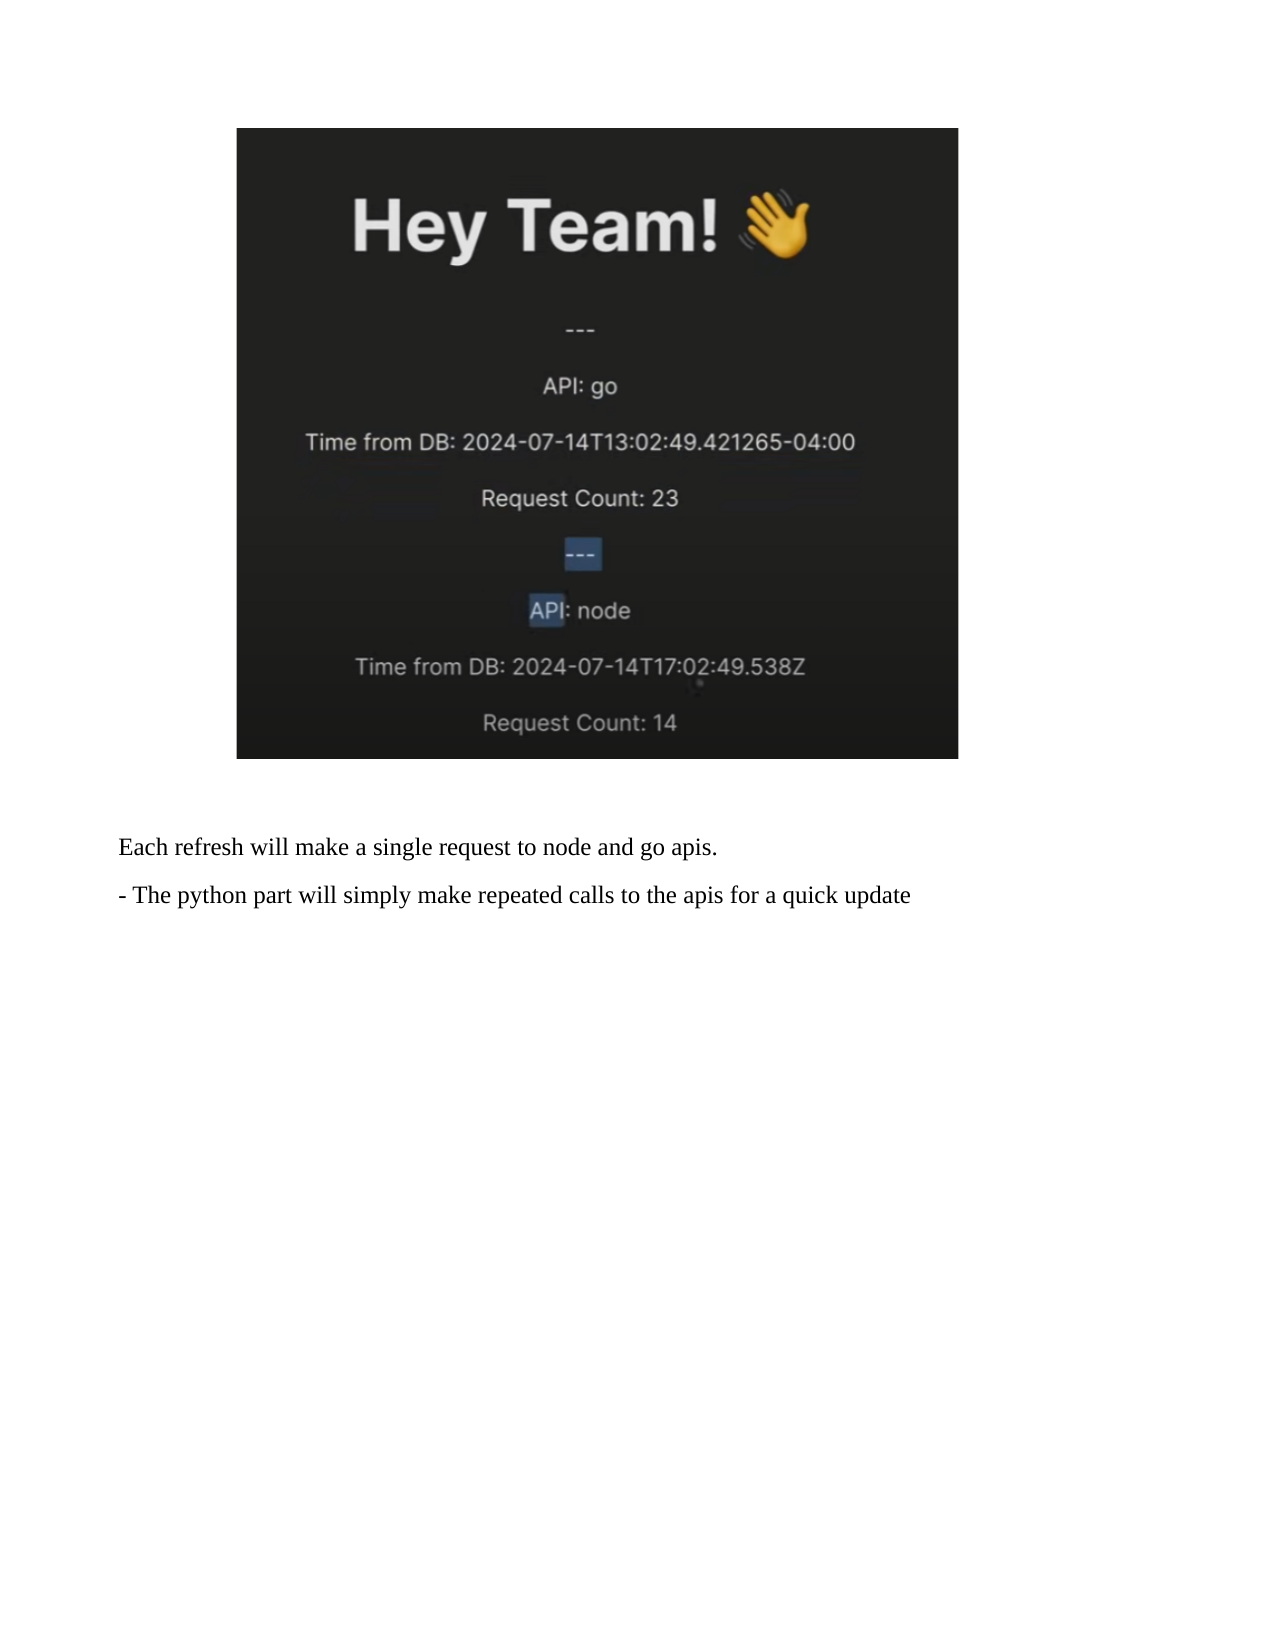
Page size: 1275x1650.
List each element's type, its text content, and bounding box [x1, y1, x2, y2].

text - The python part will simply make repeated calls to the apis for a quick update [118, 880, 1157, 908]
picture [236, 128, 959, 759]
text Each refresh will make a single request to node and go apis. [118, 832, 1157, 861]
